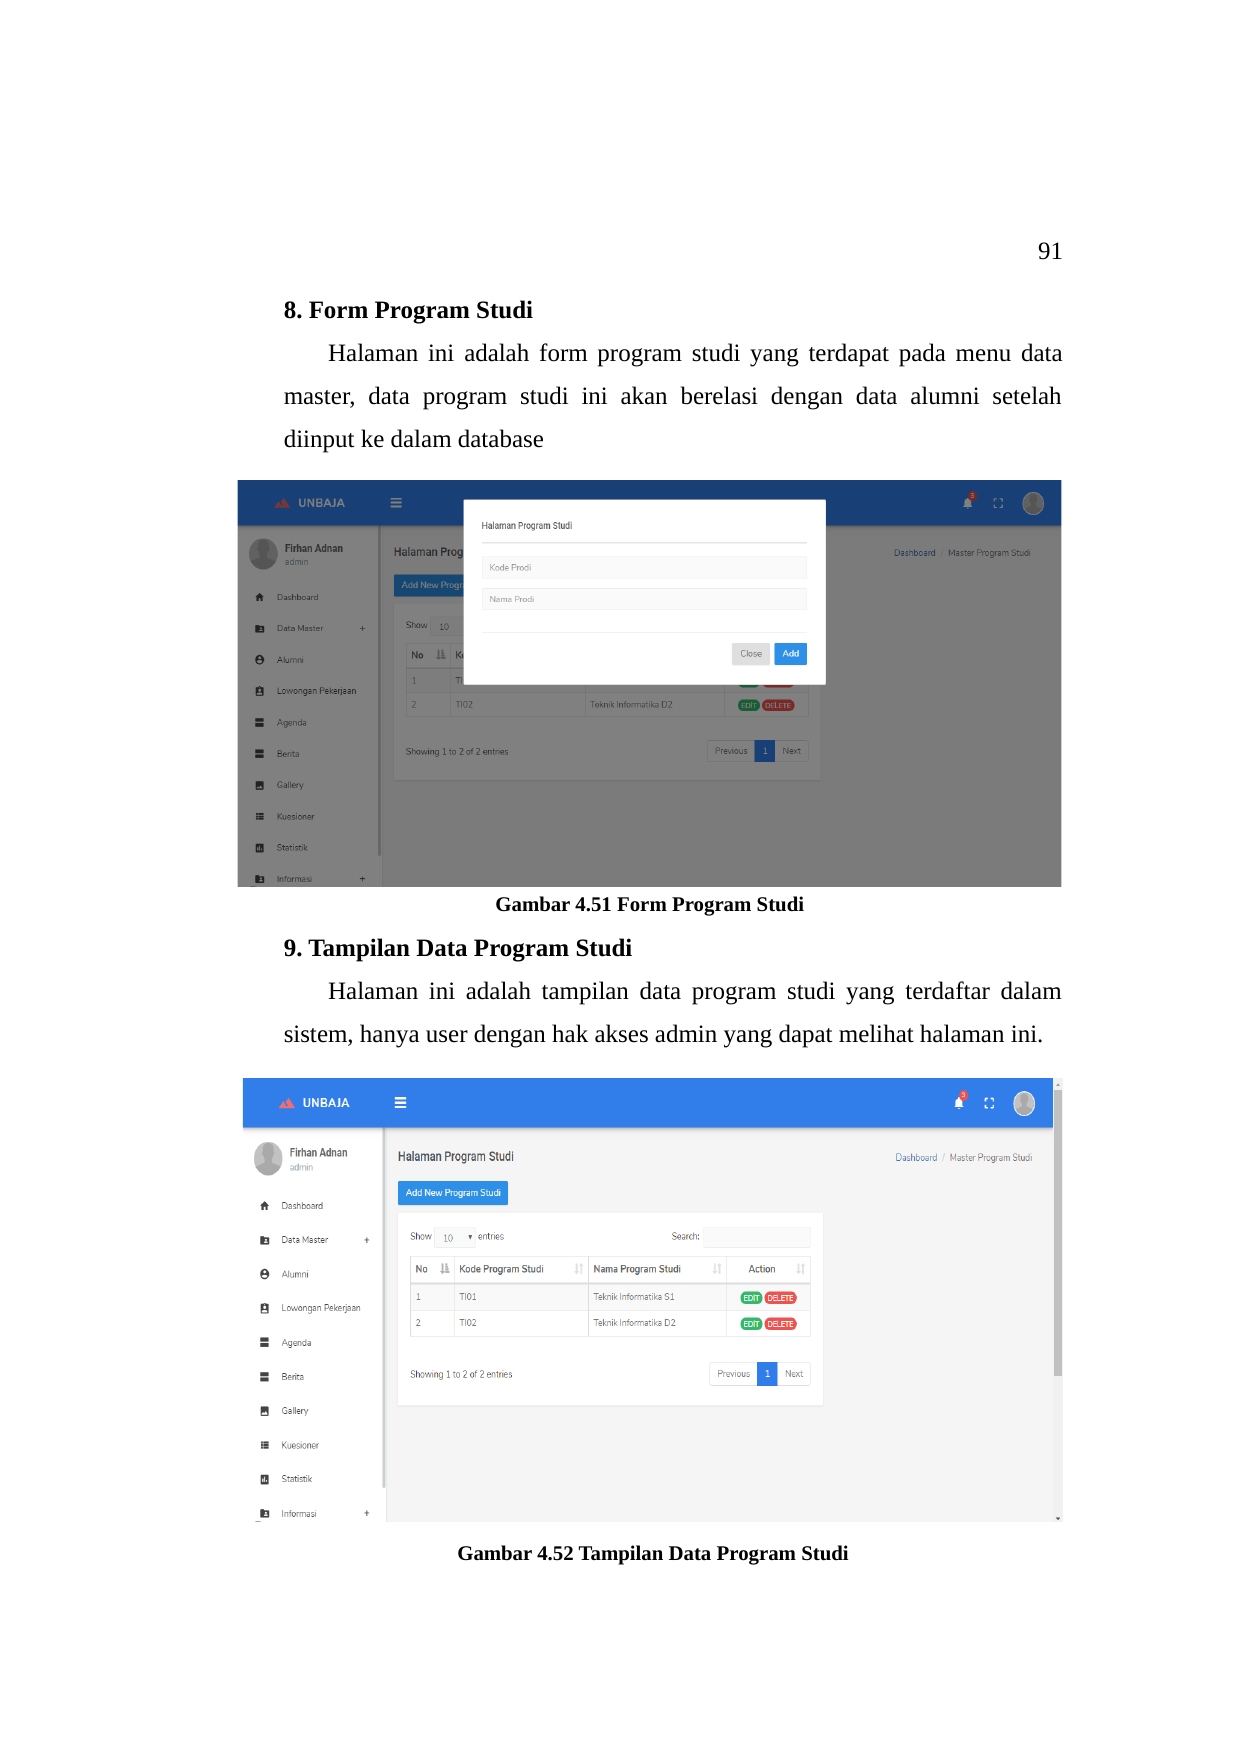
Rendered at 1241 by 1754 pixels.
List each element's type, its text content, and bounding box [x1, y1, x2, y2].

text Gambar 4.52 Tampilan Data Program Studi [243, 1522, 1063, 1565]
picture [237, 480, 1062, 887]
picture [242, 1078, 1063, 1522]
text 9. Tampilan Data Program Studi [237, 468, 1063, 962]
text 8. Form Program Studi [283, 295, 1063, 324]
text Gambar 4.51 Form Program Studi [237, 887, 1062, 916]
text [243, 1066, 1063, 1078]
text Halaman ini adalah form program studi yang terdapat pada menu data master, data program studi ini akan berelasi dengan data alumni setelah diinput ke dalam database [283, 338, 1063, 453]
text Halaman ini adalah tampilan data program studi yang terdaftar dalam sistem, hanya user dengan hak akses admin yang dapat melihat halaman ini. [283, 976, 1063, 1048]
